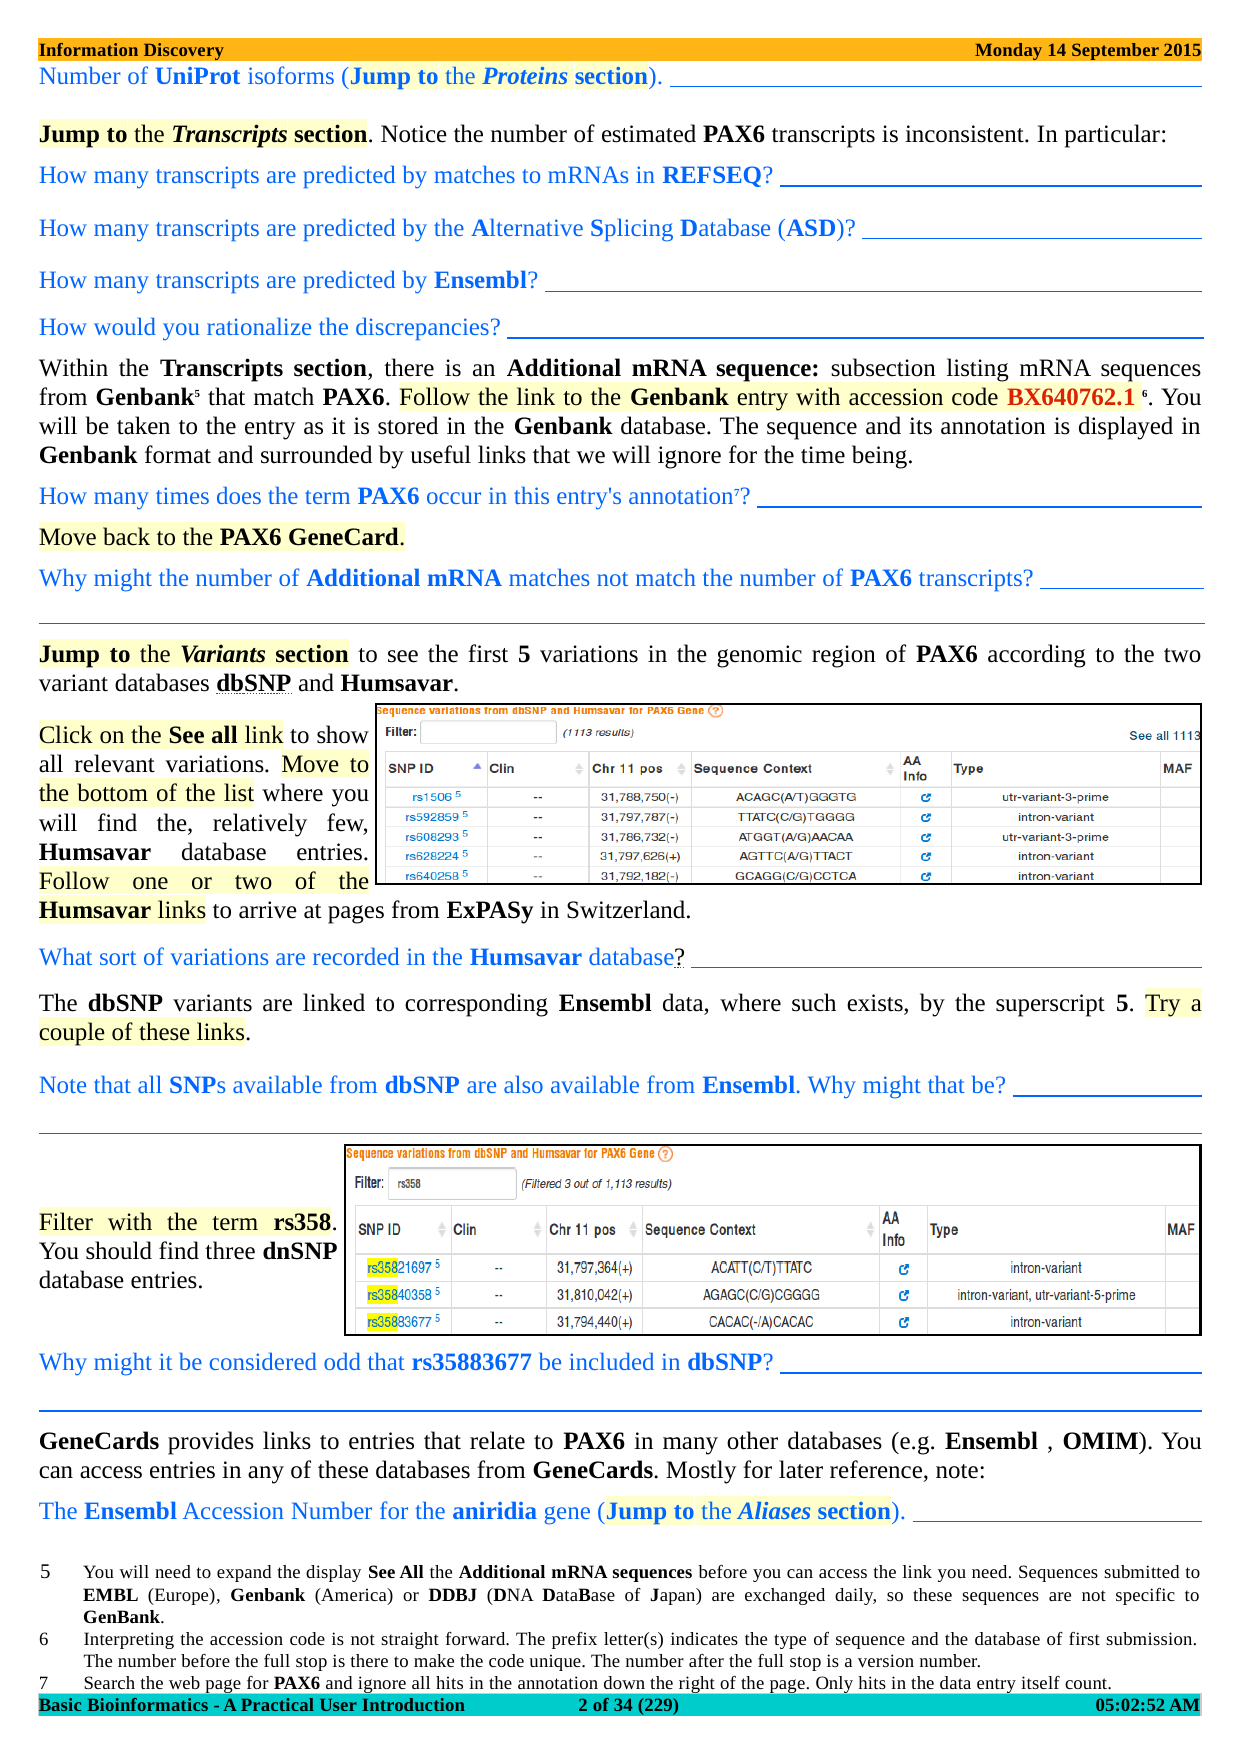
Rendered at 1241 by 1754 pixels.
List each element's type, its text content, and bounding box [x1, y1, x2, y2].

text Interpreting the accession code is not straight forward. The prefix letter(s) indicates the type of sequence and the database of first submission. The number before the full stop is there to make the code unique. The number after the full stop is a version number. [39, 1627, 1202, 1671]
text Move back to the PAX6 GeneCard. [38, 522, 1202, 551]
text Within the Transcripts section, there is an Additional mRNA sequence: subsection listing mRNA sequences from Genbank that match PAX6. Follow the link to the Genbank entry with accession code BX640762.1 . You will be taken to the entry as it is stored in the Genbank database. The sequence and its annotation is displayed in Genbank format and surrounded by useful links that we will ignore for the time being. [38, 353, 1202, 469]
text How many transcripts are predicted by the Alternative Splicing Database (ASD)? [38, 213, 1201, 242]
text What sort of variations are recorded in the Humsavar database? [38, 941, 1202, 970]
text Why might it be considered odd that rs35883677 be included in dbSNP? [38, 1347, 1201, 1376]
text The Ensembl Accession Number for the aniridia gene (Jump to the Aliases section). [38, 1496, 1202, 1525]
text How would you rationalize the discrepancies? [38, 312, 1202, 341]
text Note that all SNPs available from dbSNP are also available from Ensembl. Why might that be? [38, 1070, 1201, 1099]
text How many transcripts are predicted by matches to mRNAs in REFSEQ? [38, 160, 1201, 189]
text GeneCards provides links to entries that relate to PAX6 in many other databases (e.g. Ensembl , OMIM). You can access entries in any of these databases from GeneCards. Mostly for later reference, note: [38, 1426, 1202, 1484]
text Jump to the Transcripts section. Notice the number of estimated PAX6 transcripts is inconsistent. In particular: [38, 119, 1202, 148]
text How many transcripts are predicted by Ensembl? [38, 265, 1202, 294]
text Click on the See all link to show all relevant variations. Move to the bottom of the list where you will find the, relatively few, Humsavar database entries. Follow one or two of the Humsavar links to arrive at pages from ExPASy in Switzerland. [38, 720, 1202, 924]
picture [346, 1146, 1199, 1334]
text Number of UniProt isoforms (Jump to the Proteins section). [38, 61, 1202, 89]
picture [377, 705, 1200, 883]
text How many times does the term PAX6 occur in this entry's annotation? [38, 481, 1202, 510]
text Search the web page for PAX6 and ignore all hits in the annotation down the right of the page. Only hits in the data entry itself count. [38, 1671, 1202, 1693]
text Why might the number of Additional mRNA matches not match the number of PAX6 transcripts? [38, 563, 1202, 592]
text The dbSNP variants are linked to corresponding Ensembl data, where such exists, by the superscript 5. Try a couple of these links. [38, 988, 1202, 1046]
text Filter with the term rs358. You should find three dnSNP database entries. [38, 1207, 344, 1294]
text Jump to the Variants section to see the first 5 variations in the genomic region of PAX6 according to the two variant databases dbSNP and Humsavar. [38, 638, 1202, 697]
text You will need to expand the display See All the Additional mRNA sequences before you can access the link you need. Sequences submitted to EMBL (Europe), Genbank (America) or DDBJ (DNA DataBase of Japan) are exchanged daily, so these sequences are not specific to GenBank. [40, 1559, 1202, 1627]
